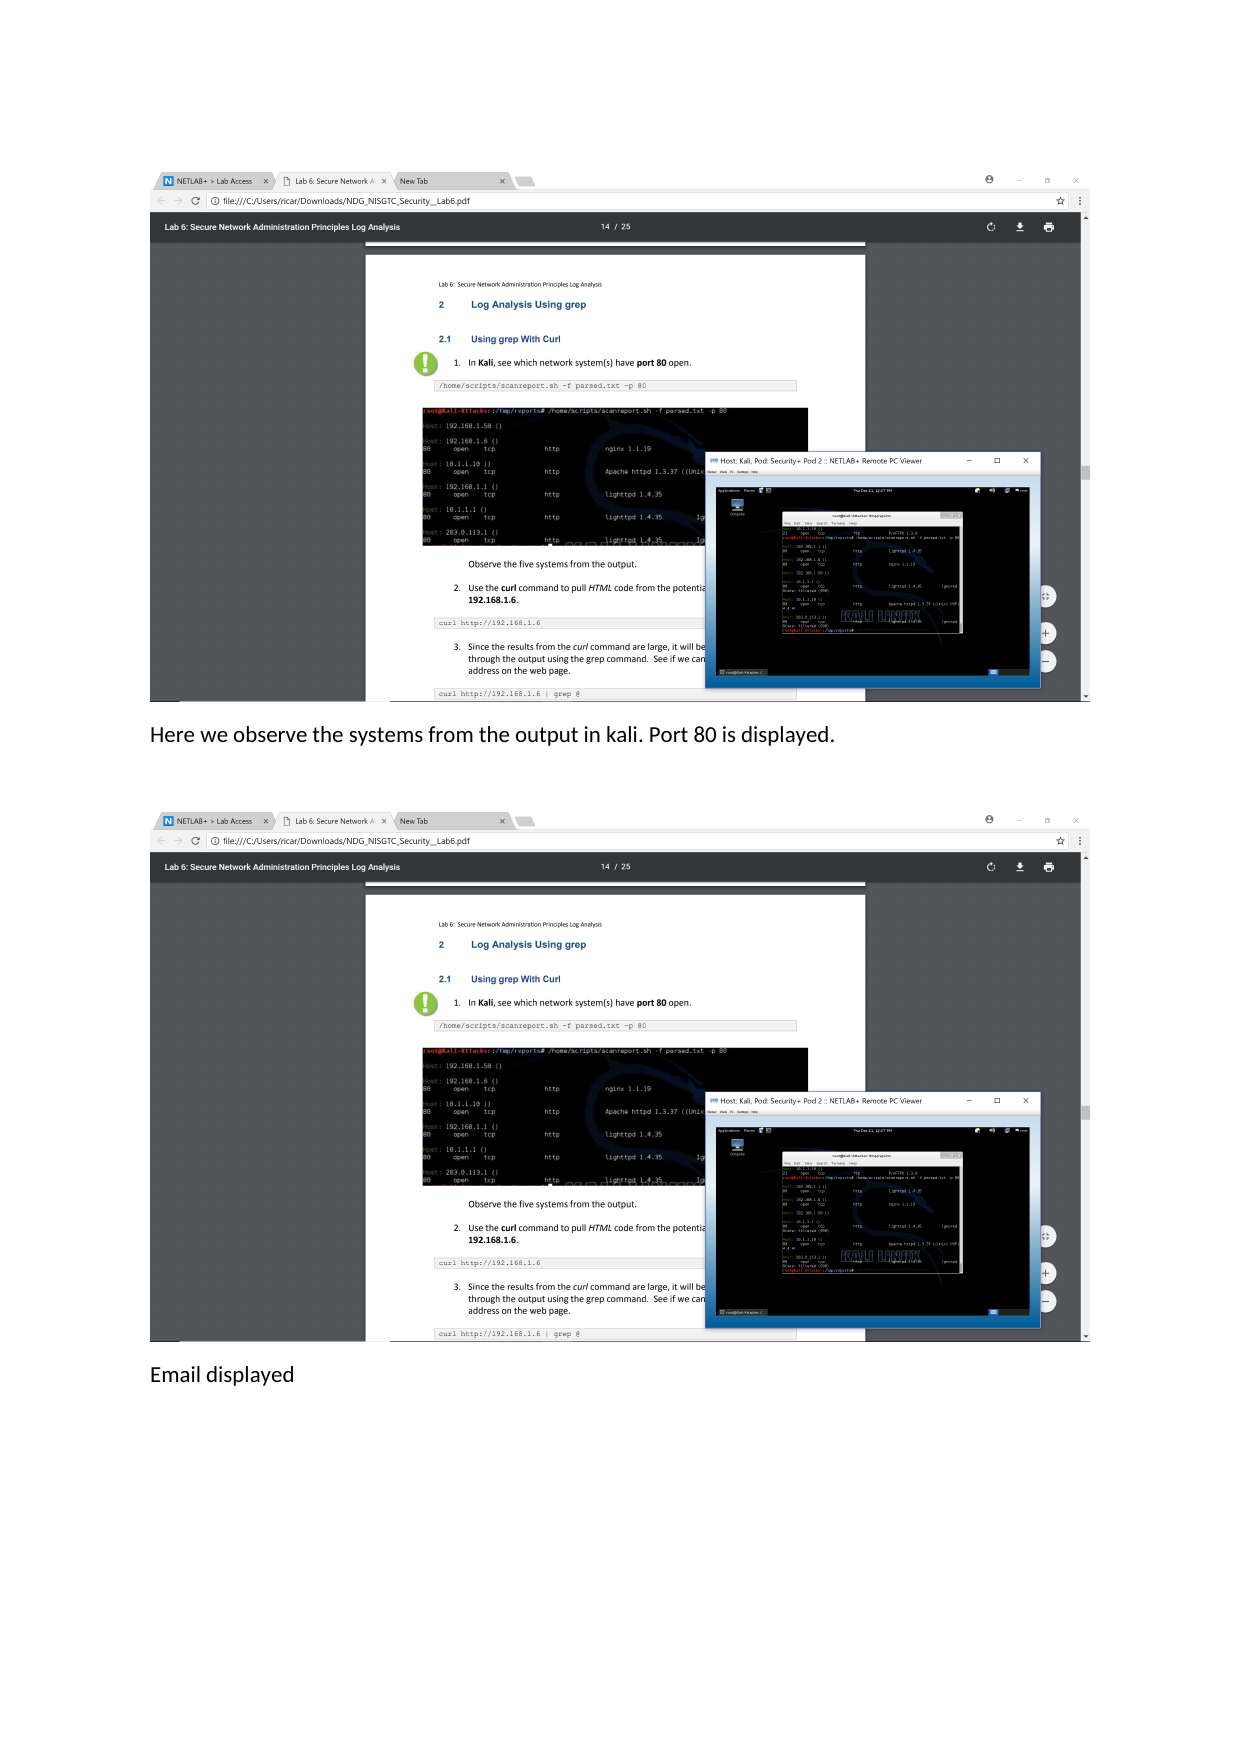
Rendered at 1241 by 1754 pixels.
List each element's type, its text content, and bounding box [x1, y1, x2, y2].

text Email displayed [150, 1360, 1090, 1388]
text Here we observe the systems from the output in kali. Port 80 is displayed. [150, 720, 1090, 748]
